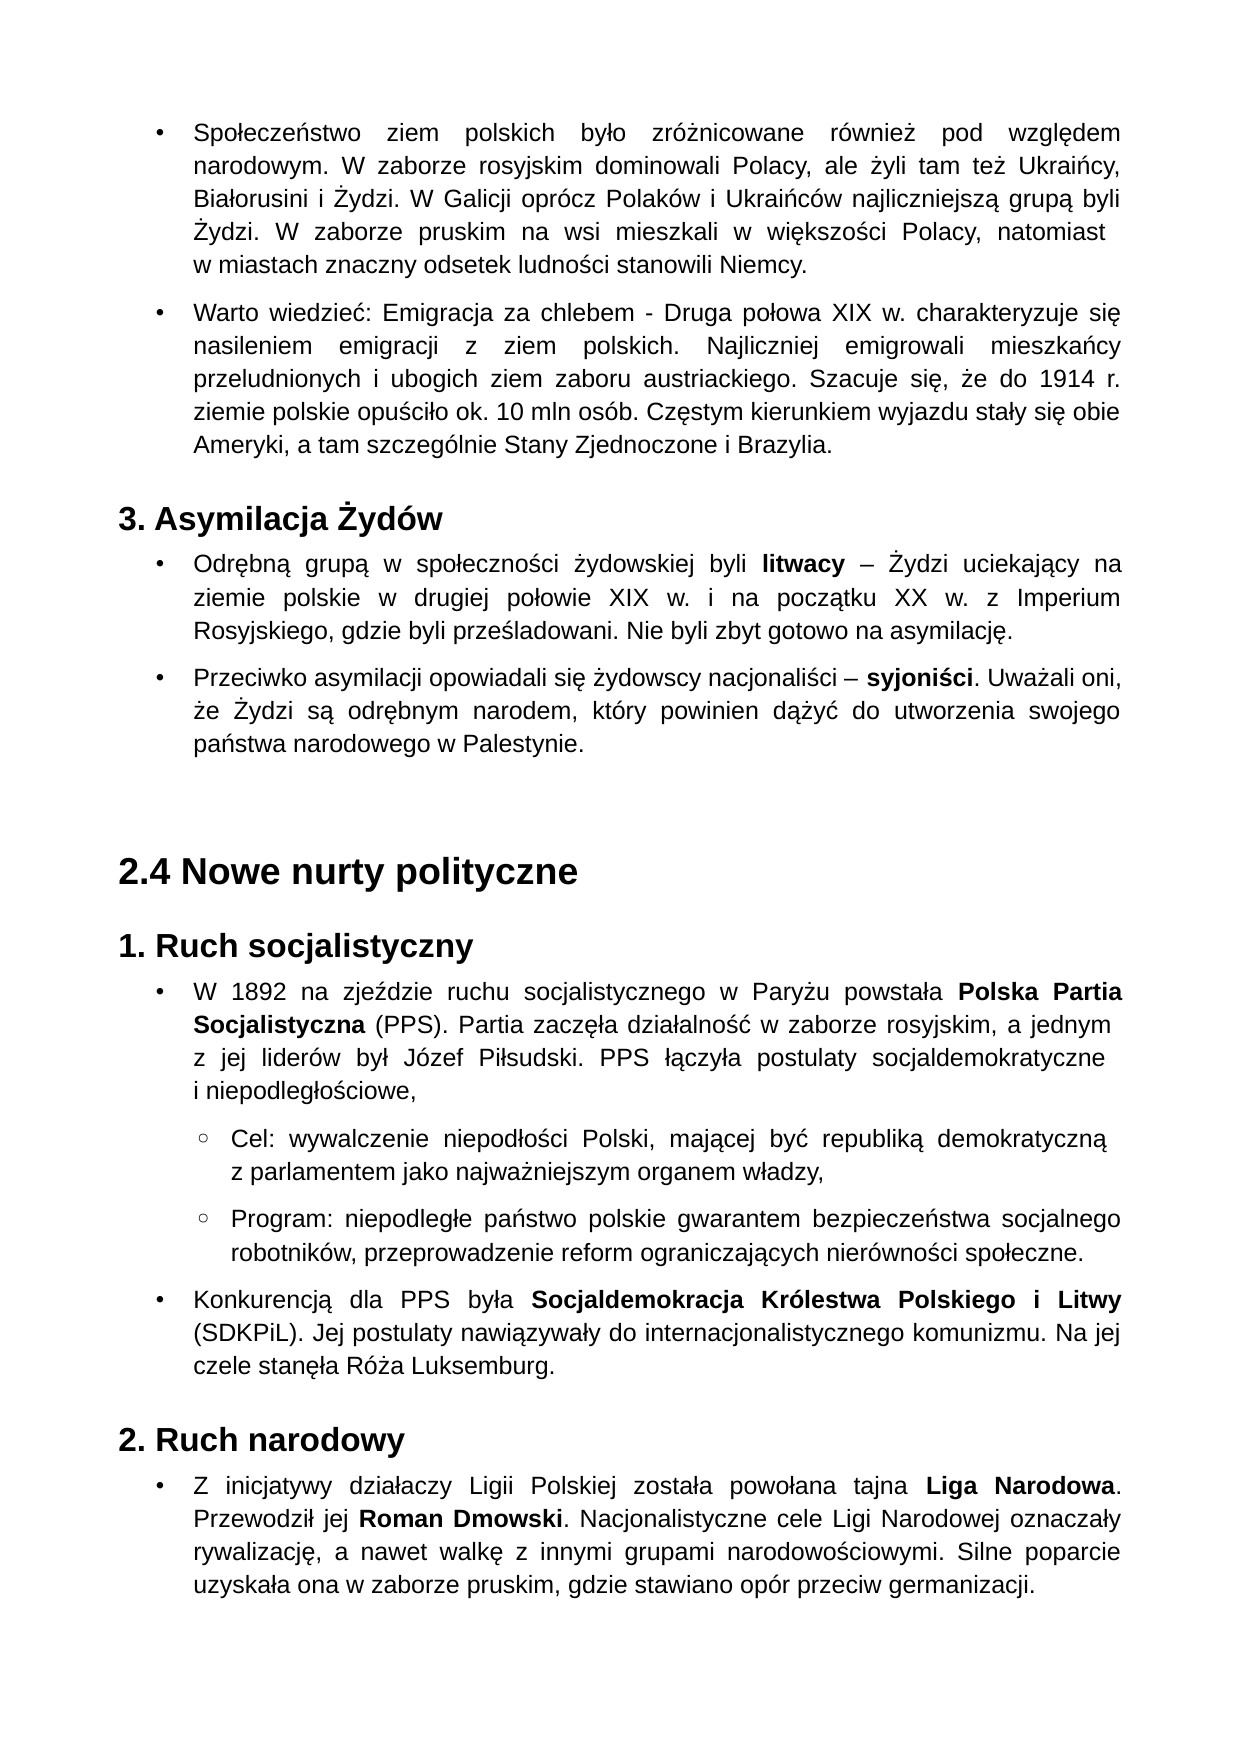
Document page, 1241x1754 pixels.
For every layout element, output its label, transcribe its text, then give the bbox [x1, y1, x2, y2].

list Odrębną grupą w społeczności żydowskiej byli litwacy – Żydzi uciekający na ziemie polskie w drugiej połowie XIX w. i na początku XX w. z Imperium Rosyjskiego, gdzie byli prześladowani. Nie byli zbyt gotowo na asymilację. [156, 549, 1122, 644]
list W 1892 na zjeździe ruchu socjalistycznego w Paryżu powstała Polska Partia Socjalistyczna (PPS). Partia zaczęła działalność w zaborze rosyjskim, a jednym z jej liderów był Józef Piłsudski. PPS łączyła postulaty socjaldemokratyczne i niepodległościowe, [156, 977, 1122, 1105]
list Warto wiedzieć: Emigracja za chlebem - Druga połowa XIX w. charakteryzuje się nasileniem emigracji z ziem polskich. Najliczniej emigrowali mieszkańcy przeludnionych i ubogich ziem zaboru austriackiego. Szacuje się, że do 1914 r. ziemie polskie opuściło ok. 10 mln osób. Częstym kierunkiem wyjazdu stały się obie Ameryki, a tam szczególnie Stany Zjednoczone i Brazylia. [156, 298, 1122, 459]
list Konkurencją dla PPS była Socjaldemokracja Królestwa Polskiego i Litwy (SDKPiL). Jej postulaty nawiązywały do internacjonalistycznego komunizmu. Na jej czele stanęła Róża Luksemburg. [156, 1285, 1122, 1380]
list Przeciwko asymilacji opowiadali się żydowscy nacjonaliści – syjoniści. Uważali oni, że Żydzi są odrębnym narodem, który powinien dążyć do utworzenia swojego państwa narodowego w Palestynie. [156, 663, 1122, 758]
subtitle 2.4 Nowe nurty polityczne [118, 849, 1122, 893]
list Program: niepodległe państwo polskie gwarantem bezpieczeństwa socjalnego robotników, przeprowadzenie reform ograniczających nierówności społeczne. [193, 1204, 1122, 1266]
list Społeczeństwo ziem polskich było zróżnicowane również pod względem narodowym. W zaborze rosyjskim dominowali Polacy, ale żyli tam też Ukraińcy, Białorusini i Żydzi. W Galicji oprócz Polaków i Ukraińców najliczniejszą grupą byli Żydzi. W zaborze pruskim na wsi mieszkali w większości Polacy, natomiast w miastach znaczny odsetek ludności stanowili Niemcy. [156, 118, 1122, 279]
subtitle 3. Asymilacja Żydów [118, 498, 1122, 537]
subtitle 1. Ruch socjalistyczny [118, 926, 1122, 964]
list Cel: wywalczenie niepodłości Polski, mającej być republiką demokratyczną z parlamentem jako najważniejszym organem władzy, [193, 1124, 1122, 1186]
subtitle 2. Ruch narodowy [118, 1420, 1122, 1458]
list Z inicjatywy działaczy Ligii Polskiej została powołana tajna Liga Narodowa. Przewodził jej Roman Dmowski. Nacjonalistyczne cele Ligi Narodowej oznaczały rywalizację, a nawet walkę z innymi grupami narodowościowymi. Silne poparcie uzyskała ona w zaborze pruskim, gdzie stawiano opór przeciw germanizacji. [156, 1471, 1122, 1599]
